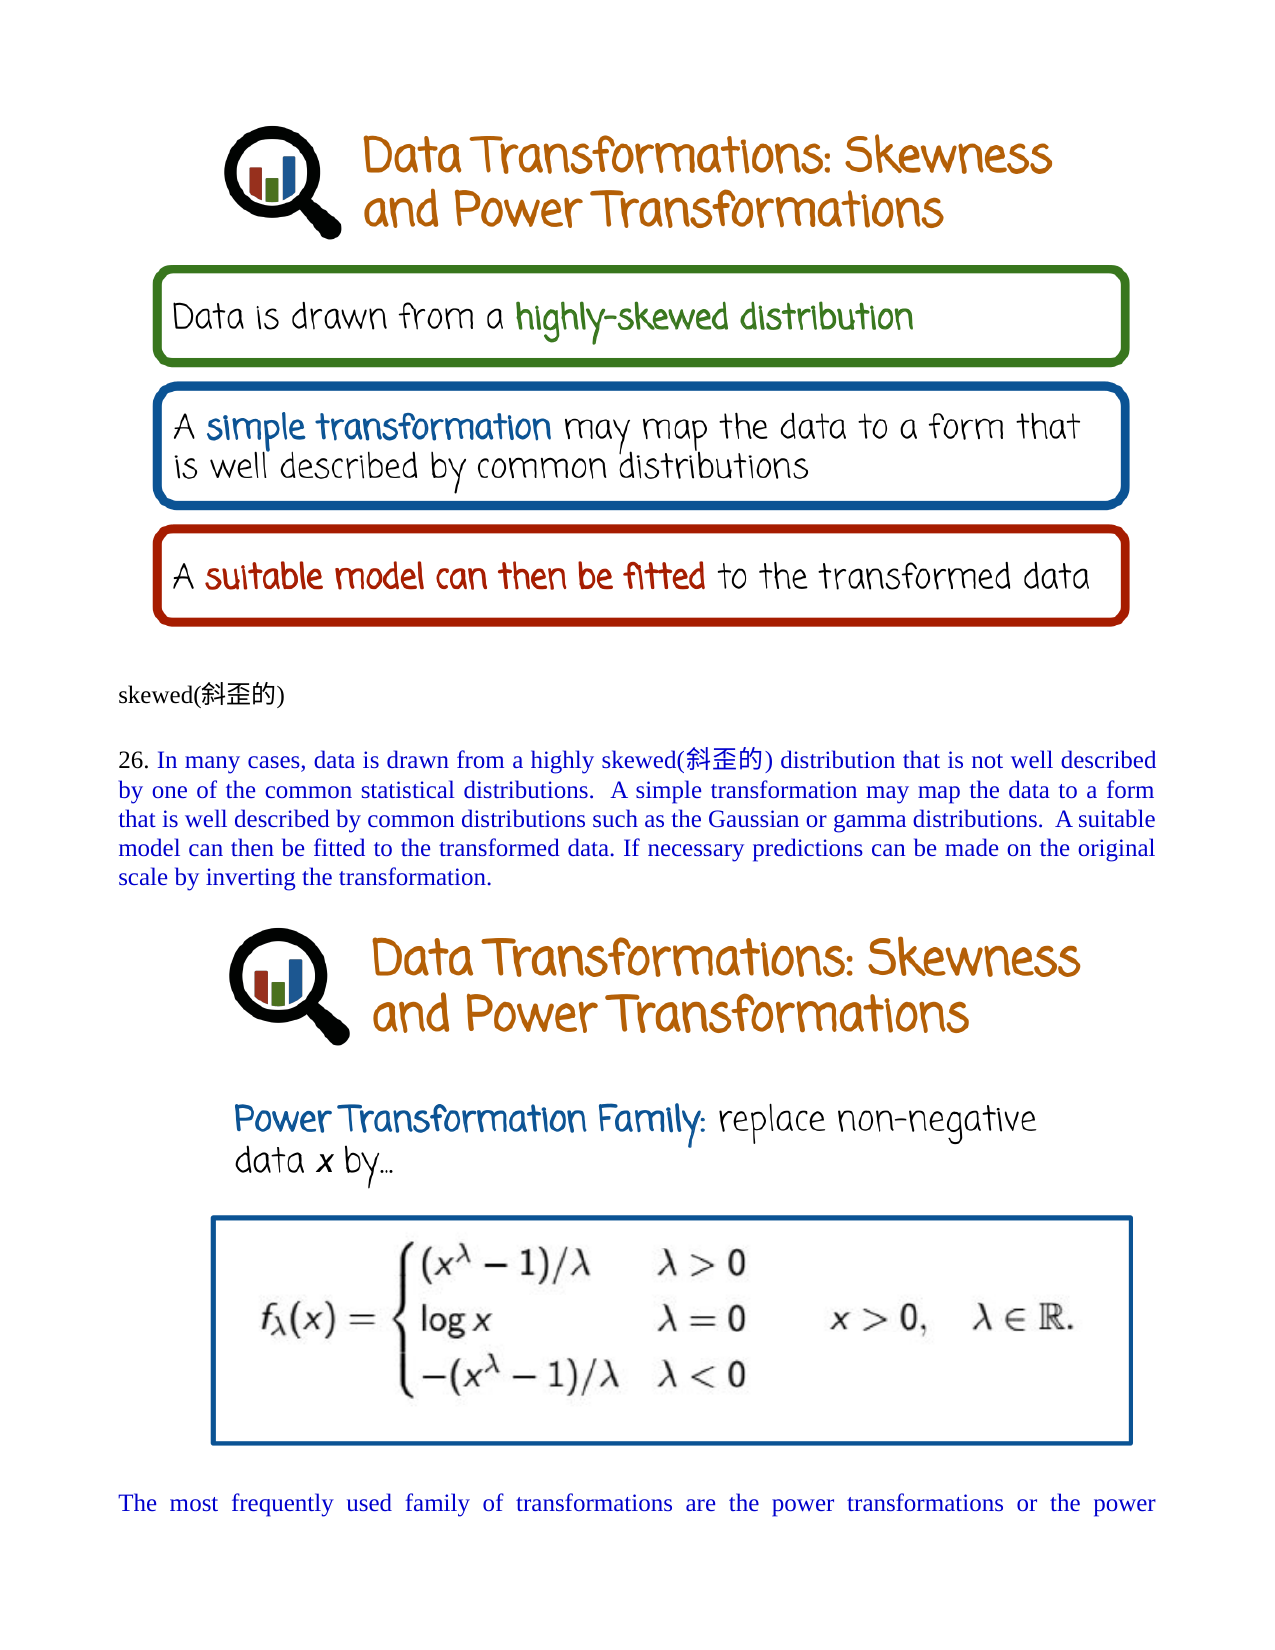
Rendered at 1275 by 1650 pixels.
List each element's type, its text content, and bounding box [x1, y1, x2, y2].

text The most frequently used family of transformations are the power transformations or the power [118, 1488, 1157, 1517]
picture [118, 919, 1157, 1460]
text 26. In many cases, data is drawn from a highly skewed(斜歪的) distribution that is not well described by one of the common statistical distributions. A simple transformation may map the data to a form that is well described by common distributions such as the Gaussian or gamma distributions. A suitable model can then be fitted to the transformed data. If necessary predictions can be made on the original scale by inverting the transformation. [118, 739, 1157, 890]
picture [118, 118, 1157, 646]
text skewed(斜歪的) [118, 674, 1157, 710]
